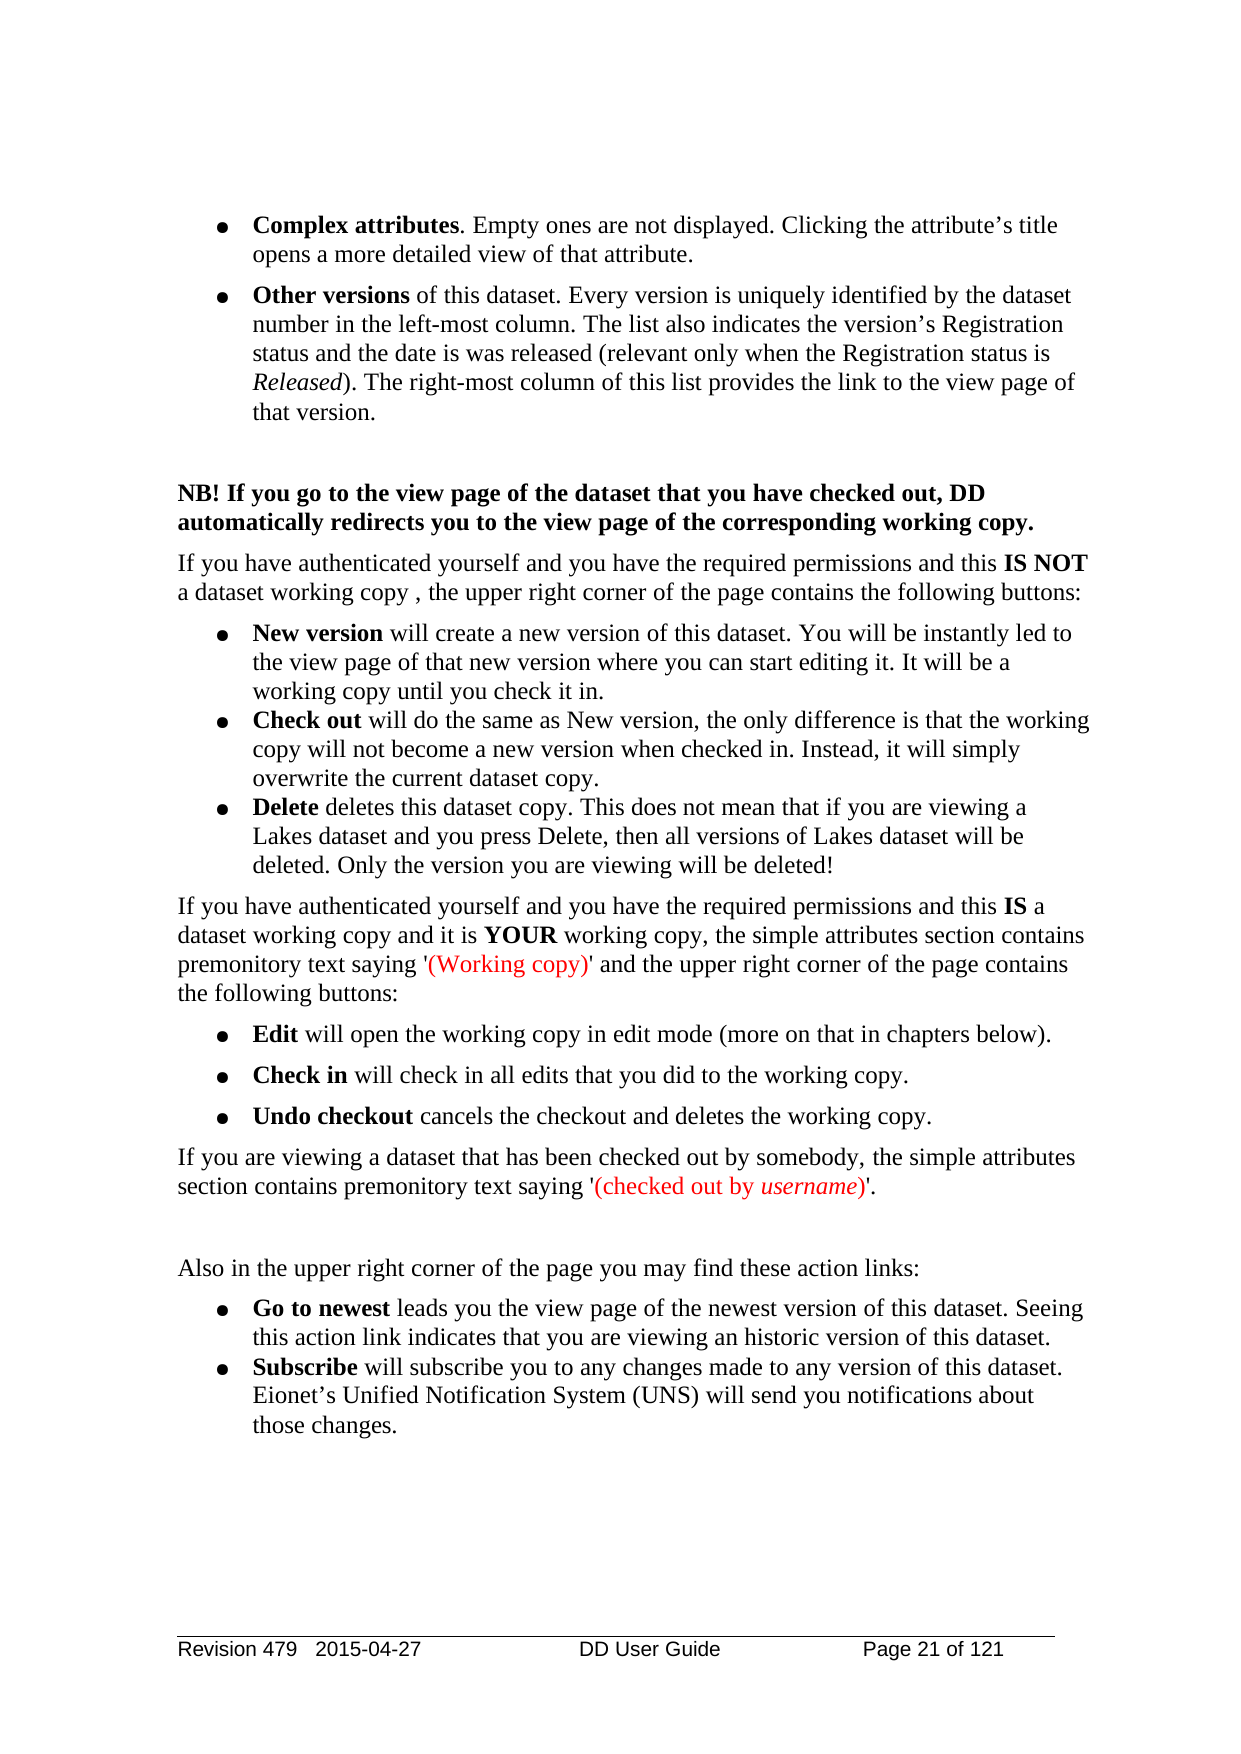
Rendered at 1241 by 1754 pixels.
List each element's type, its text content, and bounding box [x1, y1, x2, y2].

text If you have authenticated yourself and you have the required permissions and this IS NOT a dataset working copy , the upper right corner of the page contains the following buttons: [177, 548, 1092, 606]
list Edit will open the working copy in edit mode (more on that in chapters below). [215, 1019, 1092, 1048]
text If you have authenticated yourself and you have the required permissions and this IS a dataset working copy and it is YOUR working copy, the simple attributes section contains premonitory text saying '(Working copy)' and the upper right corner of the page contains the following buttons: [177, 891, 1092, 1007]
text If you are viewing a dataset that has been checked out by somebody, the simple attributes section contains premonitory text saying '(checked out by username)'. [177, 1142, 1092, 1200]
list Go to newest leads you the view page of the newest version of this dataset. Seeing this action link indicates that you are viewing an historic version of this dataset. [215, 1293, 1092, 1351]
list New version will create a new version of this dataset. You will be instantly led to the view page of that new version where you can start editing it. It will be a working copy until you check it in. [215, 618, 1092, 705]
list Delete deletes this dataset copy. This does not mean that if you are viewing a Lakes dataset and you press Delete, then all versions of Lakes dataset will be deleted. Only the version you are viewing will be deleted! [215, 792, 1092, 879]
list Check out will do the same as New version, the only difference is that the working copy will not become a new version when checked in. Instead, it will simply overwrite the current dataset copy. [215, 705, 1092, 792]
list Subscribe will subscribe you to any changes made to any version of this dataset. Eionet’s Unified Notification System (UNS) will send you notifications about those changes. [215, 1351, 1092, 1438]
text Also in the upper right corner of the page you may find these action links: [177, 1252, 1092, 1281]
list Other versions of this dataset. Every version is uniquely identified by the dataset number in the left-most column. The list also indicates the version’s Registration status and the date is was released (relevant only when the Registration status is Released). The right-most column of this list provides the link to the view page of that version. [215, 280, 1092, 425]
list Check in will check in all edits that you did to the working copy. [215, 1060, 1092, 1089]
list Undo checkout cancels the checkout and deletes the working copy. [215, 1101, 1092, 1130]
list Complex attributes. Empty ones are not displayed. Clicking the attribute’s title opens a more detailed view of that attribute. [215, 210, 1092, 268]
text NB! If you go to the view page of the dataset that you have checked out, DD automatically redirects you to the view page of the corresponding working copy. [177, 478, 1092, 536]
